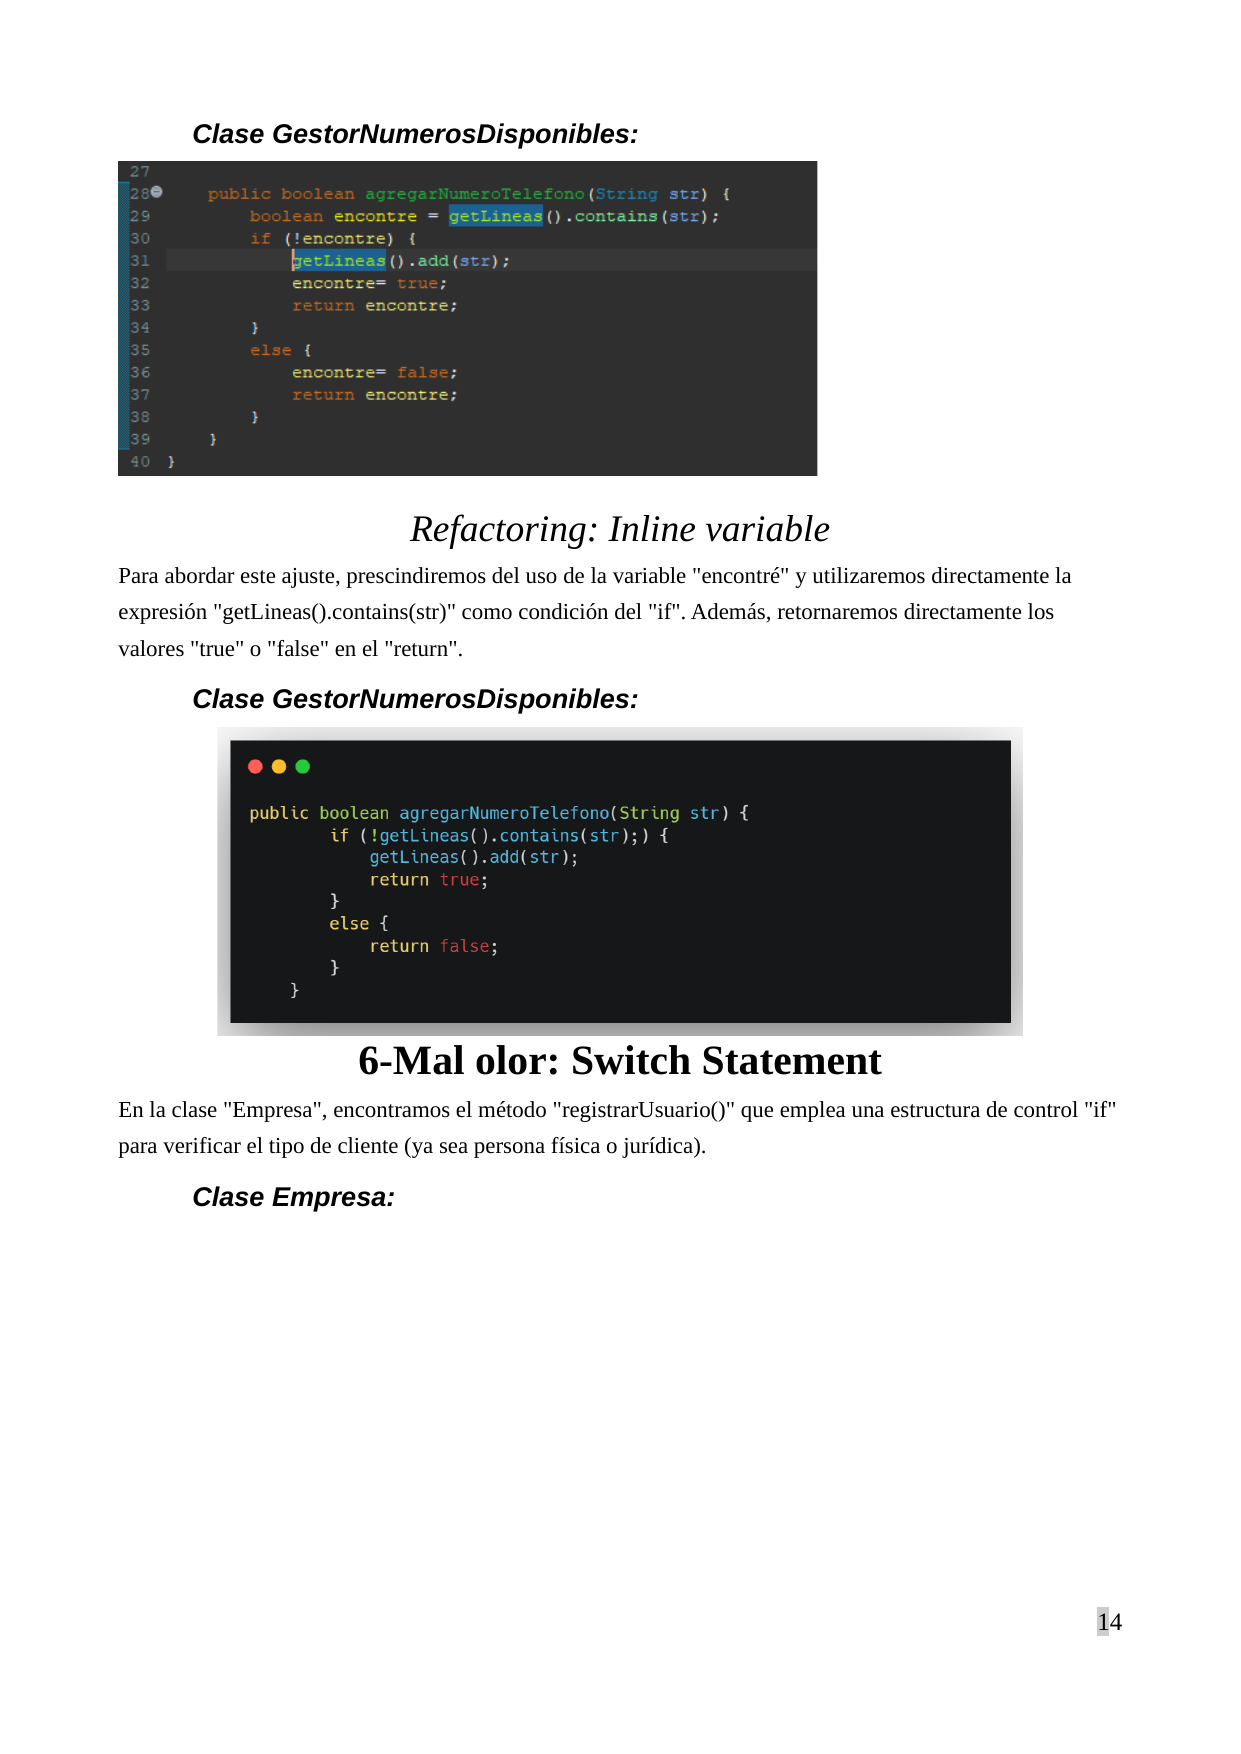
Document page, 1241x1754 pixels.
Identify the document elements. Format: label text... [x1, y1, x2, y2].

subtitle Clase GestorNumerosDisponibles: [118, 118, 1122, 149]
subtitle Clase GestorNumerosDisponibles: [118, 683, 1122, 715]
picture [217, 727, 1023, 1036]
text En la clase "Empresa", encontramos el método "registrarUsuario()" que emplea una estructura de control "if" para verificar el tipo de cliente (ya sea persona física o jurídica). [118, 1096, 1122, 1158]
text Para abordar este ajuste, prescindiremos del uso de la variable "encontré" y utilizaremos directamente la expresión "getLineas().contains(str)" como condición del "if". Además, retornaremos directamente los valores "true" o "false" en el "return". [118, 562, 1122, 661]
subtitle Clase Empresa: [118, 1181, 1122, 1212]
picture [118, 161, 818, 476]
subtitle 6-Mal olor: Switch Statement [118, 752, 1122, 1083]
subtitle Refactoring: Inline variable [118, 506, 1122, 549]
